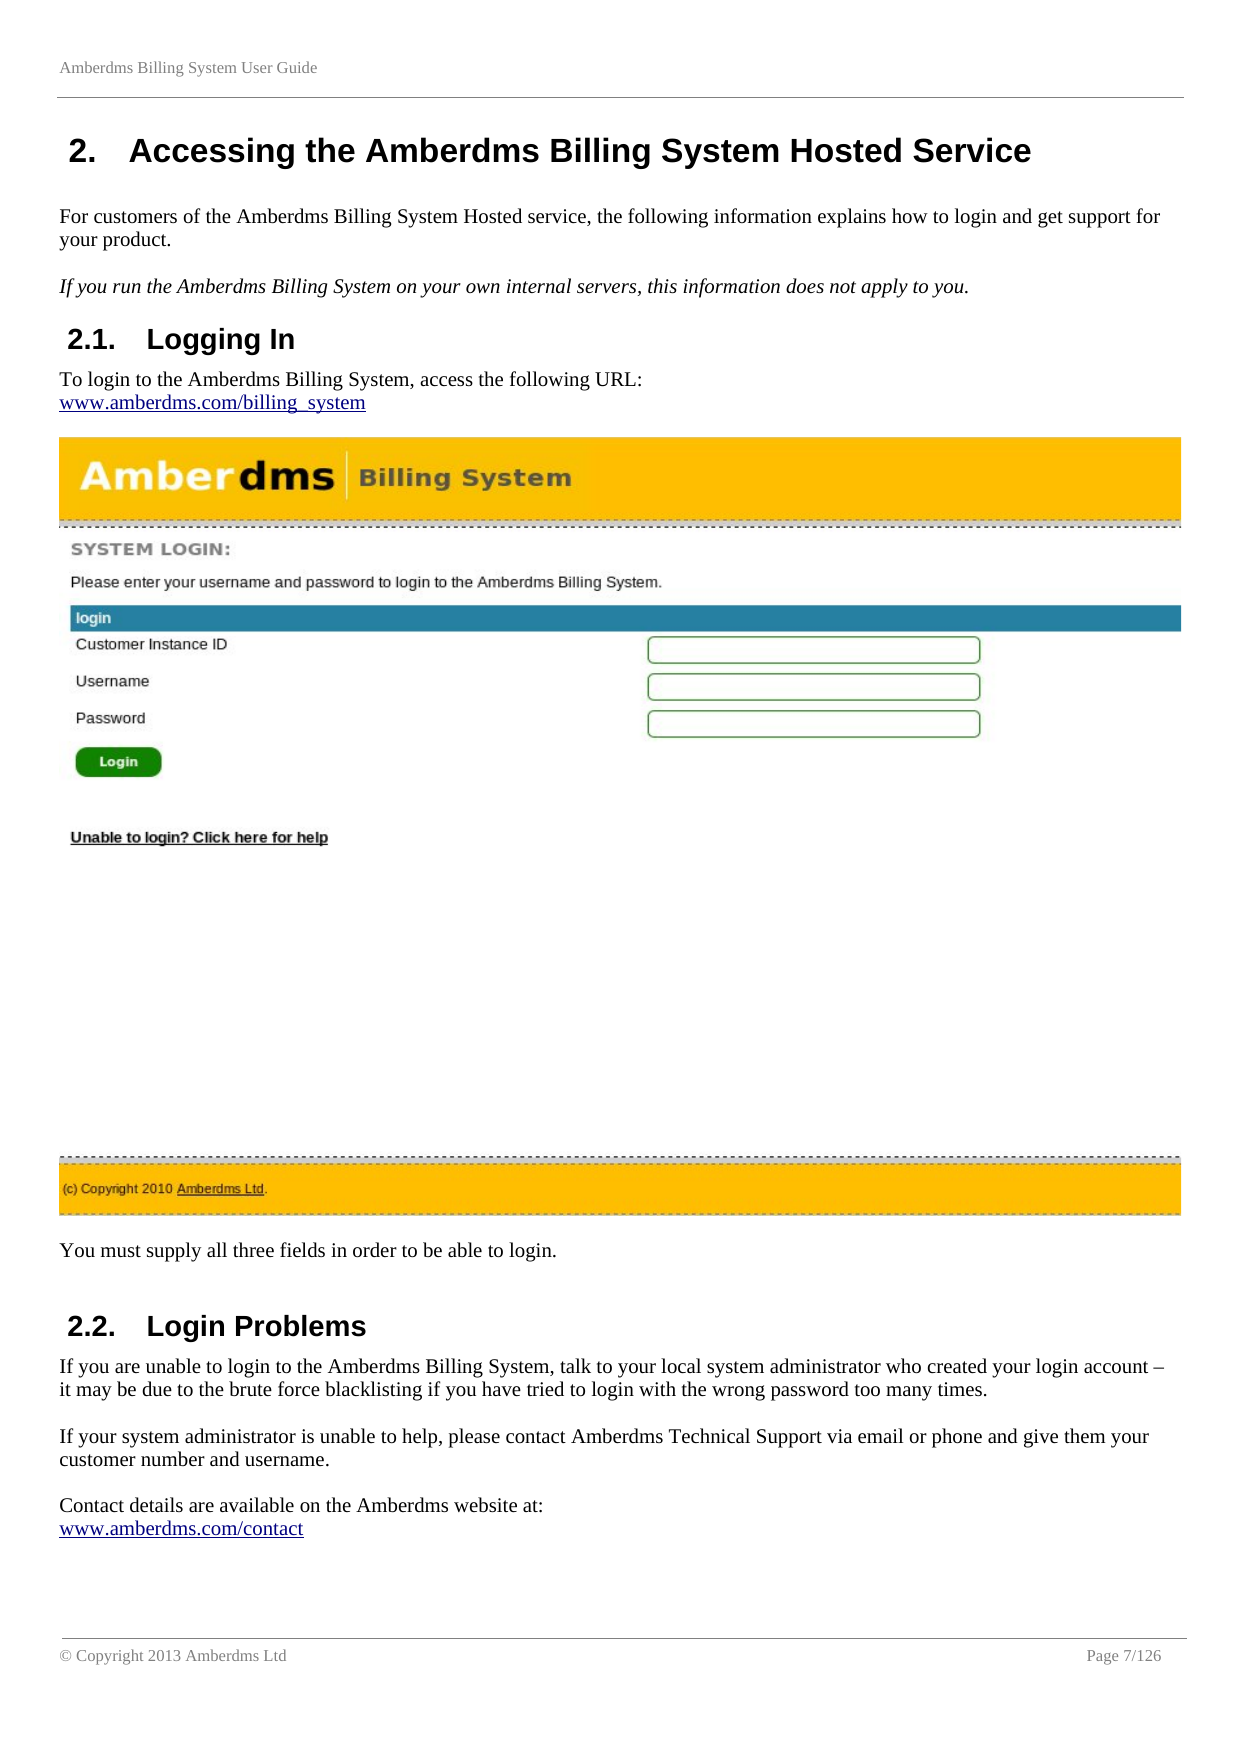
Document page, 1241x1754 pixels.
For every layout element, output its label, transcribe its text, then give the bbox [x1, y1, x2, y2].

text If your system administrator is unable to help, please contact Amberdms Technical Support via email or phone and give them your customer number and username. [59, 1424, 1181, 1471]
text www.amberdms.com/contact [59, 1517, 1181, 1540]
subtitle Login Problems [59, 1310, 1181, 1343]
text www.amberdms.com/billing_system [59, 391, 1181, 414]
subtitle Logging In [59, 323, 1181, 355]
text You must supply all three fields in order to be able to login. [59, 1239, 1181, 1262]
text Contact details are available on the Amberdms website at: [59, 1494, 1181, 1517]
text To login to the Amberdms Billing System, access the following URL: [59, 368, 1181, 391]
subtitle Accessing the Amberdms Billing System Hosted Service [59, 132, 1181, 169]
text If you are unable to login to the Amberdms Billing System, talk to your local system administrator who created your login account – it may be due to the brute force blacklisting if you have tried to login with the wrong password too many times. [59, 1355, 1181, 1401]
picture [59, 437, 1182, 1216]
text For customers of the Amberdms Billing System Hosted service, the following information explains how to login and get support for your product. [59, 205, 1181, 251]
text If you run the Amberdms Billing System on your own internal servers, this information does not apply to you. [59, 274, 1181, 298]
